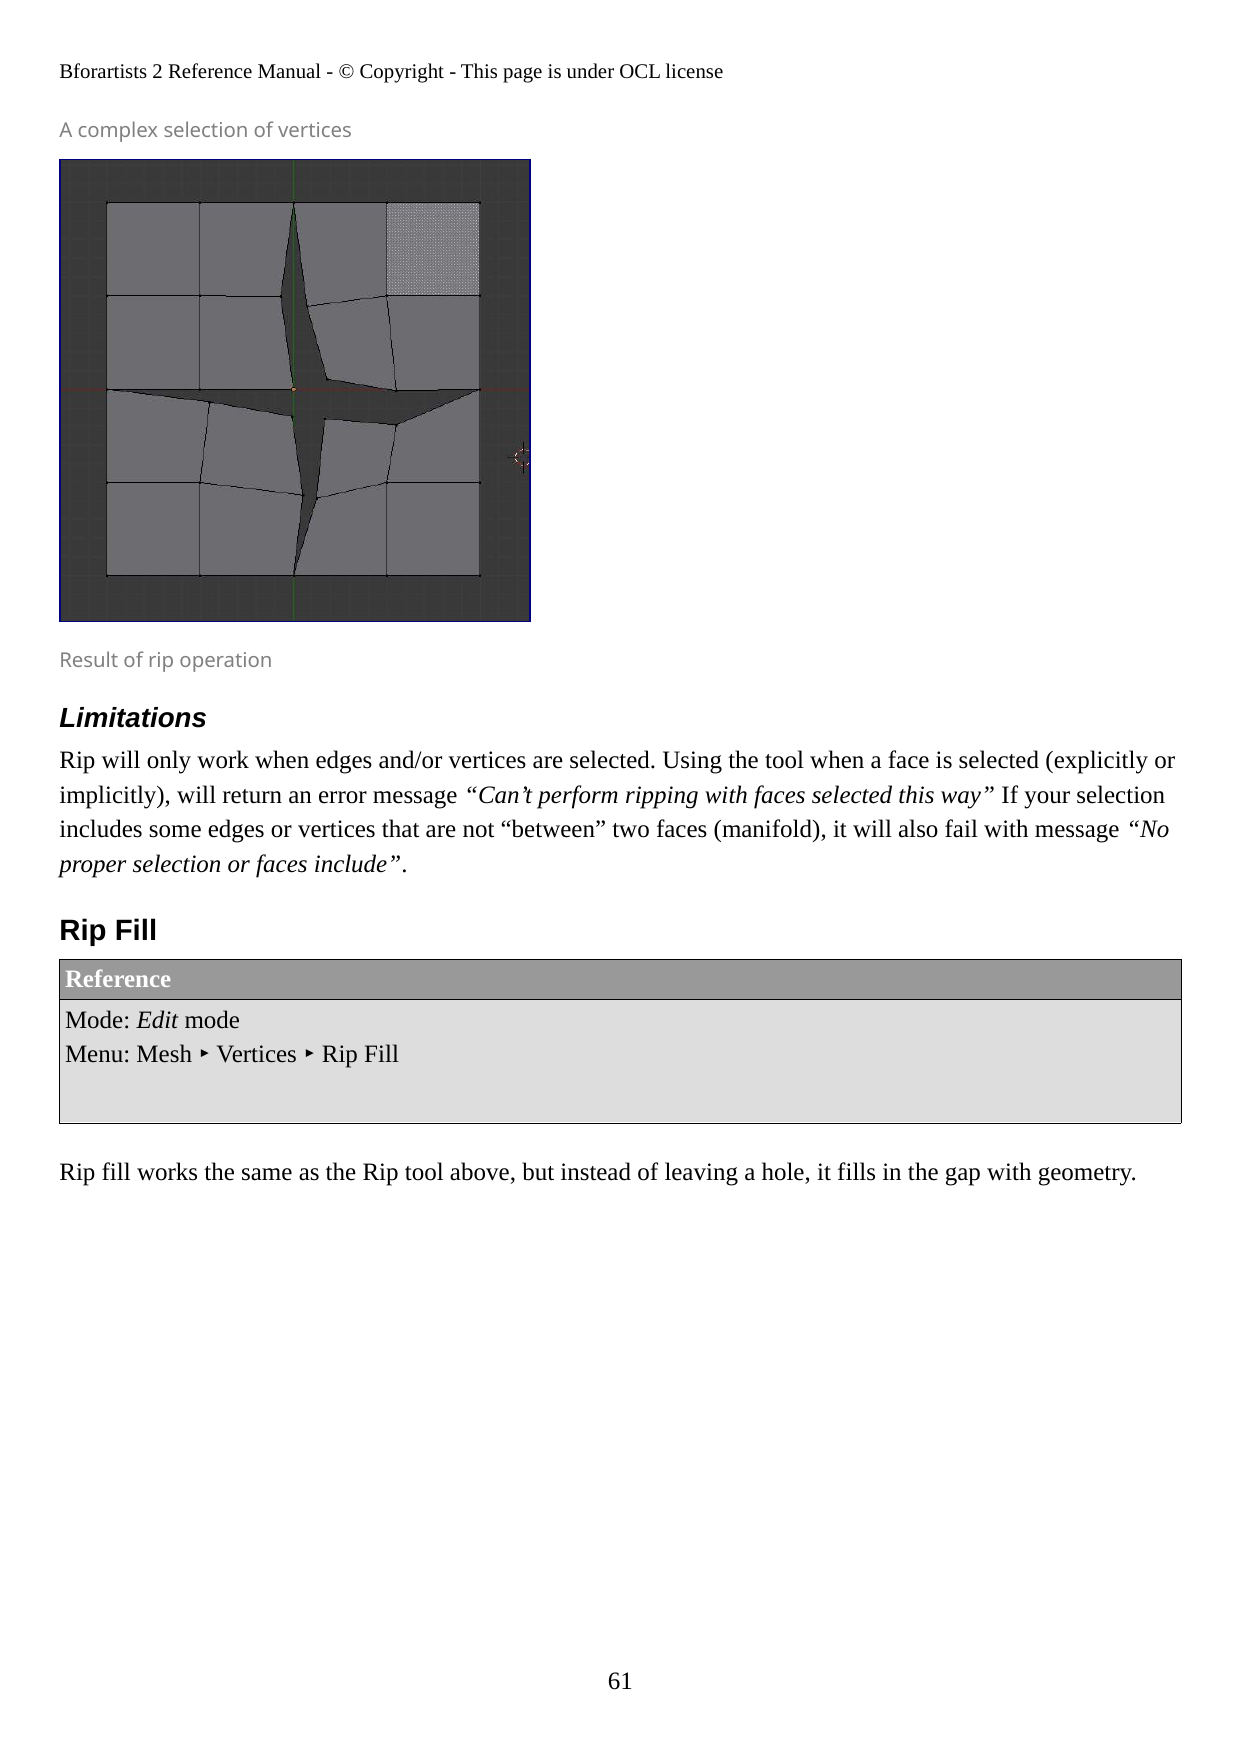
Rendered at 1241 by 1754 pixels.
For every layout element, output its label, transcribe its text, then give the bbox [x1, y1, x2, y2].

subtitle Rip Fill [59, 912, 1181, 946]
table_header Reference [60, 960, 1181, 999]
subtitle Limitations [59, 701, 1181, 733]
text A complex selection of vertices [59, 113, 1181, 144]
text Rip will only work when edges and/or vertices are selected. Using the tool when a face is selected (explicitly or implicitly), will return an error message “Can’t perform ripping with faces selected this way” If your selection includes some edges or vertices that are not “between” two faces (manifold), it will also fail with message “No proper selection or faces include”. [59, 745, 1181, 877]
table_cell Mode: Edit mode Menu: Mesh ‣ Vertices ‣ Rip Fill [60, 1000, 1181, 1122]
text Result of rip operation [59, 643, 1181, 674]
picture [61, 160, 529, 621]
text Rip fill works the same as the Rip tool above, but instead of leaving a hole, it fills in the gap with geometry. [59, 1157, 1181, 1185]
